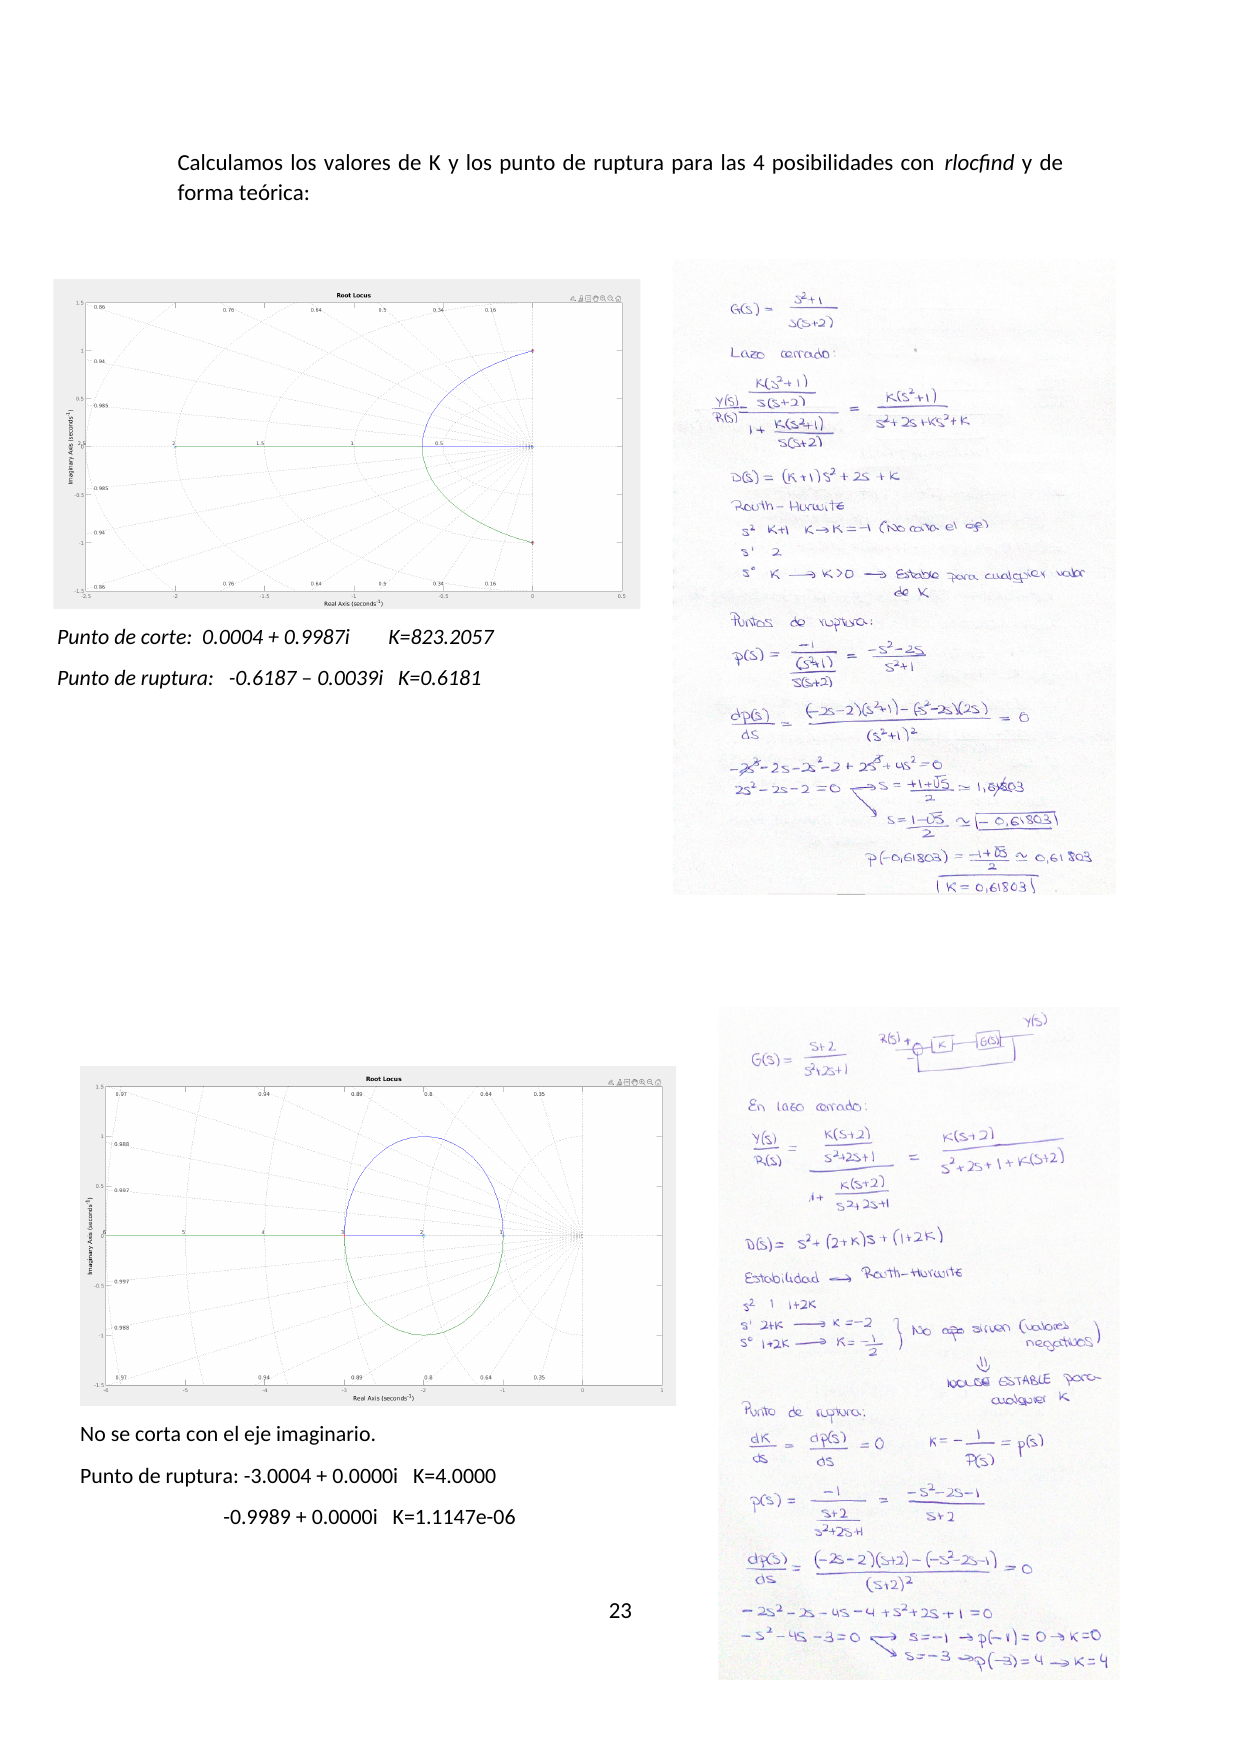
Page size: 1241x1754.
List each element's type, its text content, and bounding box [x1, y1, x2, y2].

text No se corta con el eje imaginario. [80, 1406, 676, 1447]
picture [80, 1066, 677, 1406]
picture [53, 279, 641, 609]
text Calculamos los valores de K y los punto de ruptura para las 4 posibilidades con rlocfind y de forma teórica: [177, 148, 1063, 206]
text Punto de ruptura: -0.6187 – 0.0039i K=0.6181 [57, 664, 644, 691]
text Punto de ruptura: -3.0004 + 0.0000i K=4.0000 [80, 1462, 676, 1488]
picture [672, 259, 1116, 895]
text -0.9989 + 0.0000i K=1.1147e-06 [80, 1503, 676, 1530]
text Punto de corte: 0.0004 + 0.9987i K=823.2057 [57, 276, 644, 650]
picture [718, 1007, 1120, 1680]
